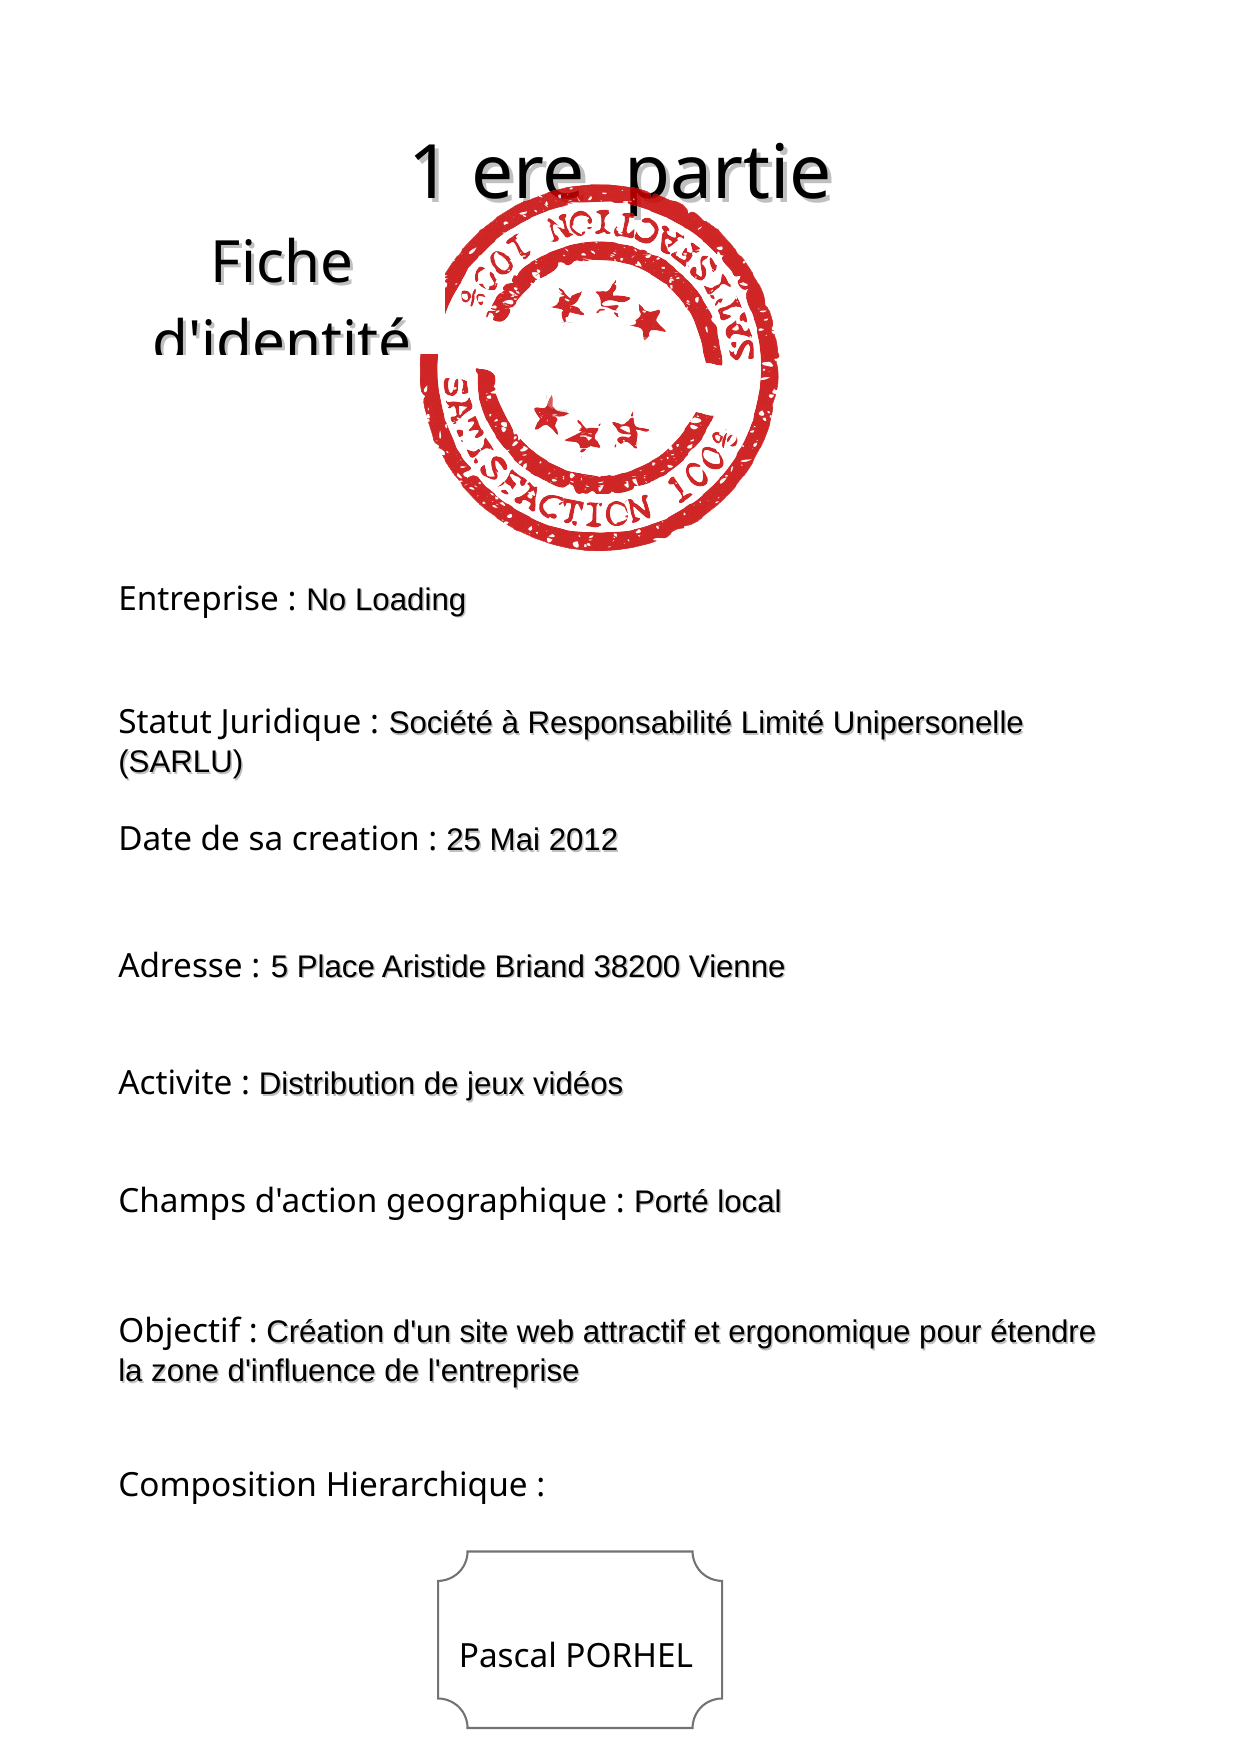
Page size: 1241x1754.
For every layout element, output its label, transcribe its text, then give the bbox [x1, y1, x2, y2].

text d'identité [118, 300, 445, 354]
text Champs d'action geographique : Porté local [118, 1176, 1122, 1222]
text Activite : Distribution de jeux vidéos [118, 1059, 1122, 1104]
text Entreprise : No Loading [118, 570, 1122, 621]
text Composition Hierarchique : [118, 1460, 1122, 1506]
text Adresse : 5 Place Aristide Briand 38200 Vienne [118, 942, 1122, 987]
text Statut Juridique : Société à Responsabilité Limité Unipersonelle [118, 698, 1122, 743]
text la zone d'influence de l'entreprise [118, 1352, 1122, 1388]
text Fiche [118, 220, 445, 300]
text (SARLU) [118, 743, 1122, 779]
text GERANT [447, 1561, 464, 1577]
text Date de sa creation : 25 Mai 2012 [118, 815, 1122, 861]
text 1 ere partie [118, 118, 1122, 220]
text GERANT [696, 1561, 706, 1574]
text Objectif : Création d'un site web attractif et ergonomique pour étendre [118, 1307, 1122, 1352]
